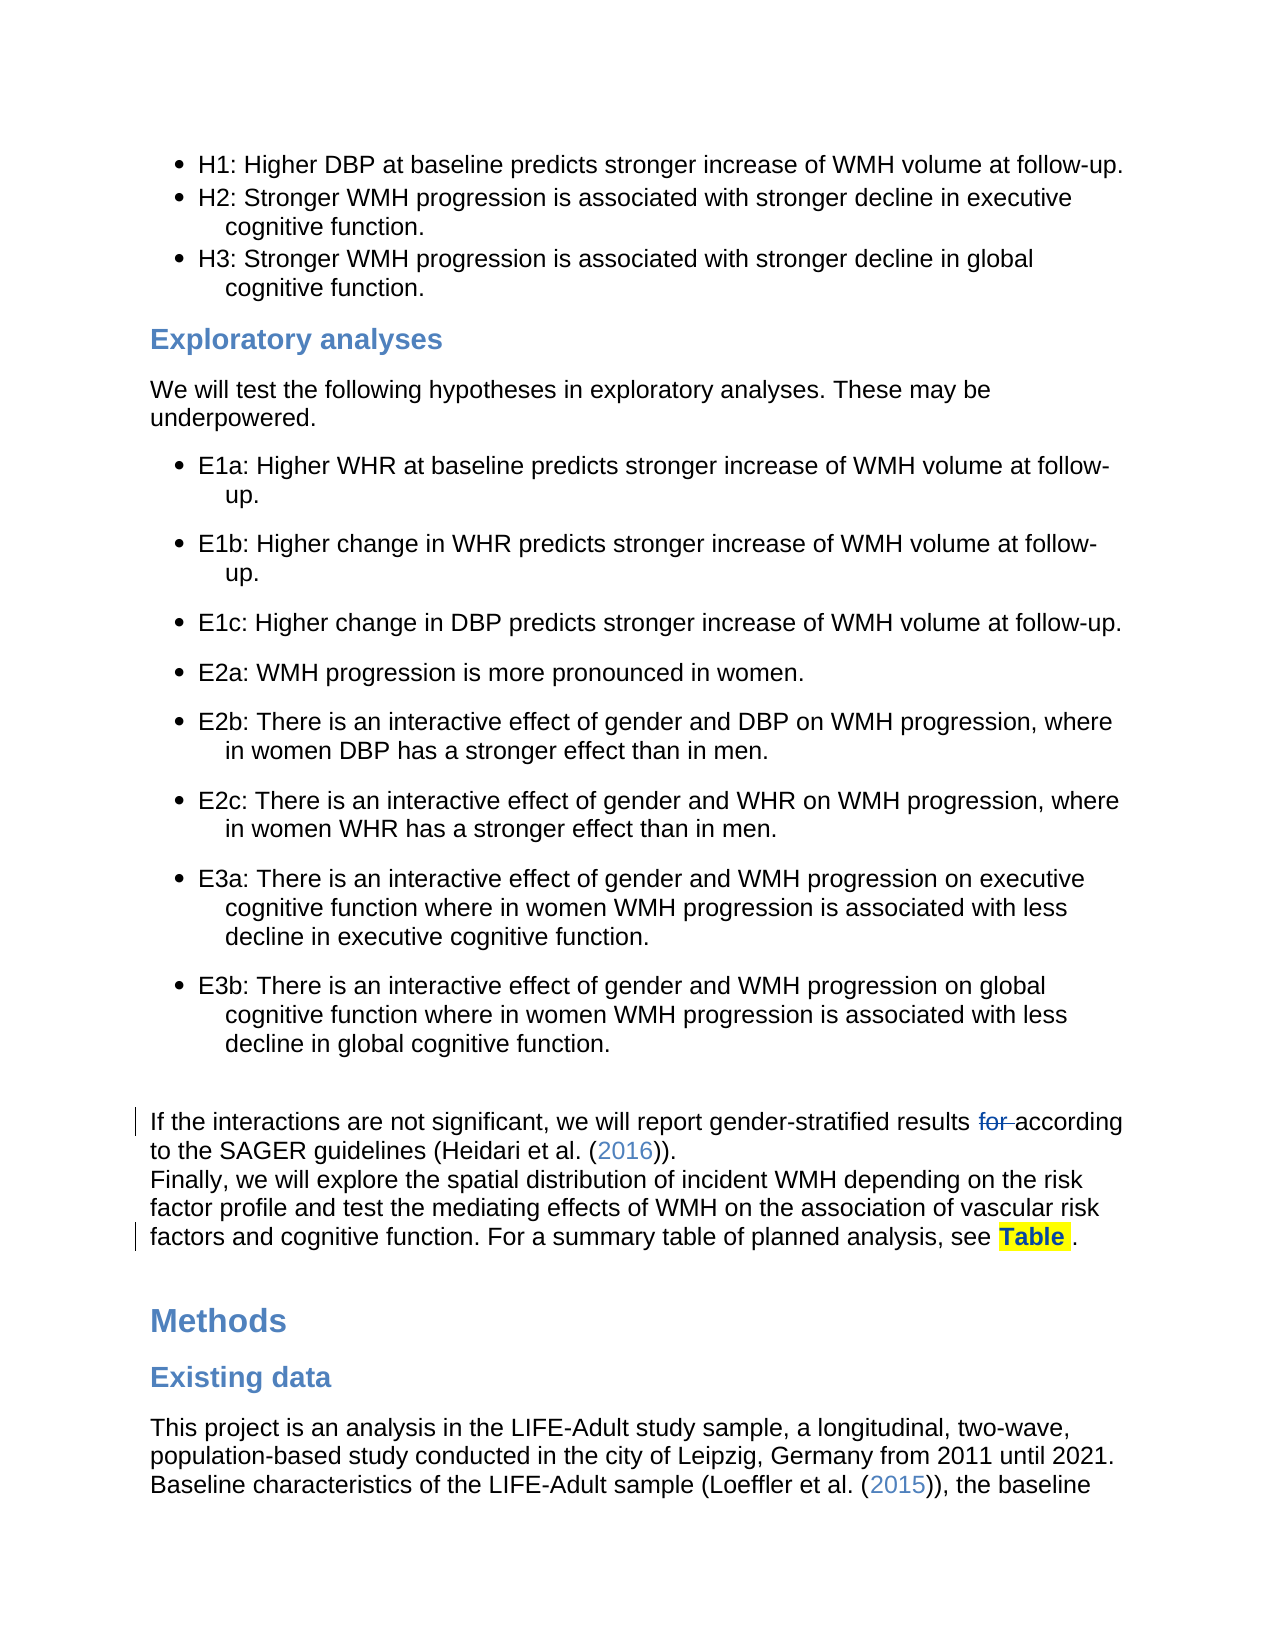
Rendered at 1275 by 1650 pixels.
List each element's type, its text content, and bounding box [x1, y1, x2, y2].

text If the interactions are not significant, we will report gender-stratified results according to the SAGER guidelines (Heidari et al. (2016)). Finally, we will explore the spatial distribution of incident WMH depending on the risk factor profile and test the mediating effects of WMH on the association of vascular risk factors and cognitive function. For a summary table of planned analysis, see Table . [150, 1107, 1125, 1251]
subtitle Exploratory analyses [150, 322, 1125, 356]
subtitle Methods [150, 1301, 1125, 1339]
list E3a: There is an interactive effect of gender and WMH progression on executive cognitive function where in women WMH progression is associated with less decline in executive cognitive function. [175, 864, 1125, 950]
list E3b: There is an interactive effect of gender and WMH progression on global cognitive function where in women WMH progression is associated with less decline in global cognitive function. [175, 971, 1125, 1086]
subtitle Existing data [150, 1360, 1125, 1394]
list E1a: Higher WHR at baseline predicts stronger increase of WMH volume at follow-up. [175, 451, 1125, 508]
list E1b: Higher change in WHR predicts stronger increase of WMH volume at follow-up. [175, 529, 1125, 587]
list E1c: Higher change in DBP predicts stronger increase of WMH volume at follow-up. [175, 608, 1125, 637]
list E2b: There is an interactive effect of gender and DBP on WMH progression, where in women DBP has a stronger effect than in men. [175, 707, 1125, 765]
list H3: Stronger WMH progression is associated with stronger decline in global cognitive function. [175, 244, 1125, 302]
list H1: Higher DBP at baseline predicts stronger increase of WMH volume at follow-up. [175, 150, 1125, 179]
list E2c: There is an interactive effect of gender and WHR on WMH progression, where in women WHR has a stronger effect than in men. [175, 786, 1125, 843]
text We will test the following hypotheses in exploratory analyses. These may be underpowered. [150, 375, 1125, 432]
list H2: Stronger WMH progression is associated with stronger decline in executive cognitive function. [175, 183, 1125, 240]
text This project is an analysis in the LIFE-Adult study sample, a longitudinal, two-wave, population-based study conducted in the city of Leipzig, Germany from 2011 until 2021. Baseline characteristics of the LIFE-Adult sample (Loeffler et al. (2015)), the baseline [150, 1412, 1125, 1499]
list E2a: WMH progression is more pronounced in women. [175, 657, 1125, 686]
